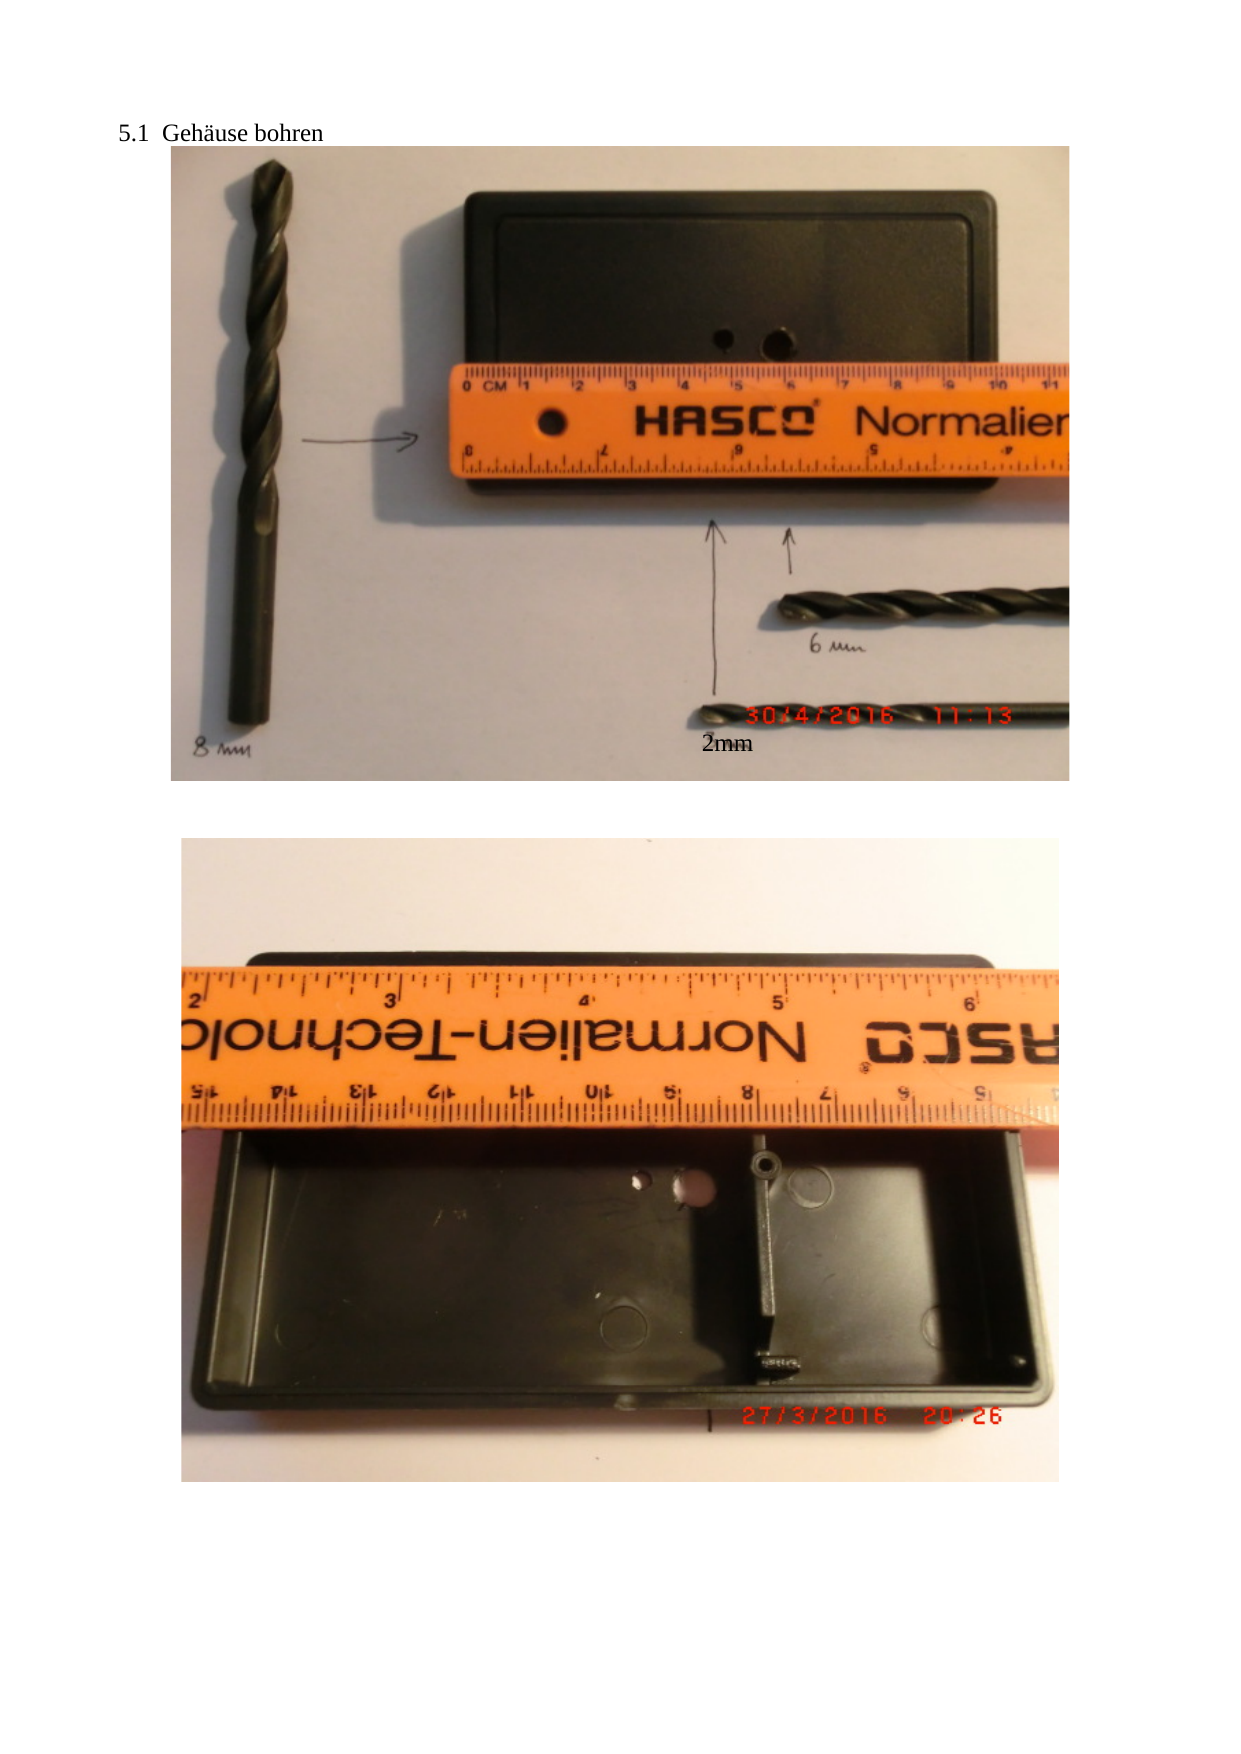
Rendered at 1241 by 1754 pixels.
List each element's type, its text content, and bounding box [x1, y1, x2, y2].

picture [170, 146, 1070, 781]
text 5.1 Gehäuse bohren [118, 118, 1122, 147]
picture [181, 838, 1059, 1482]
